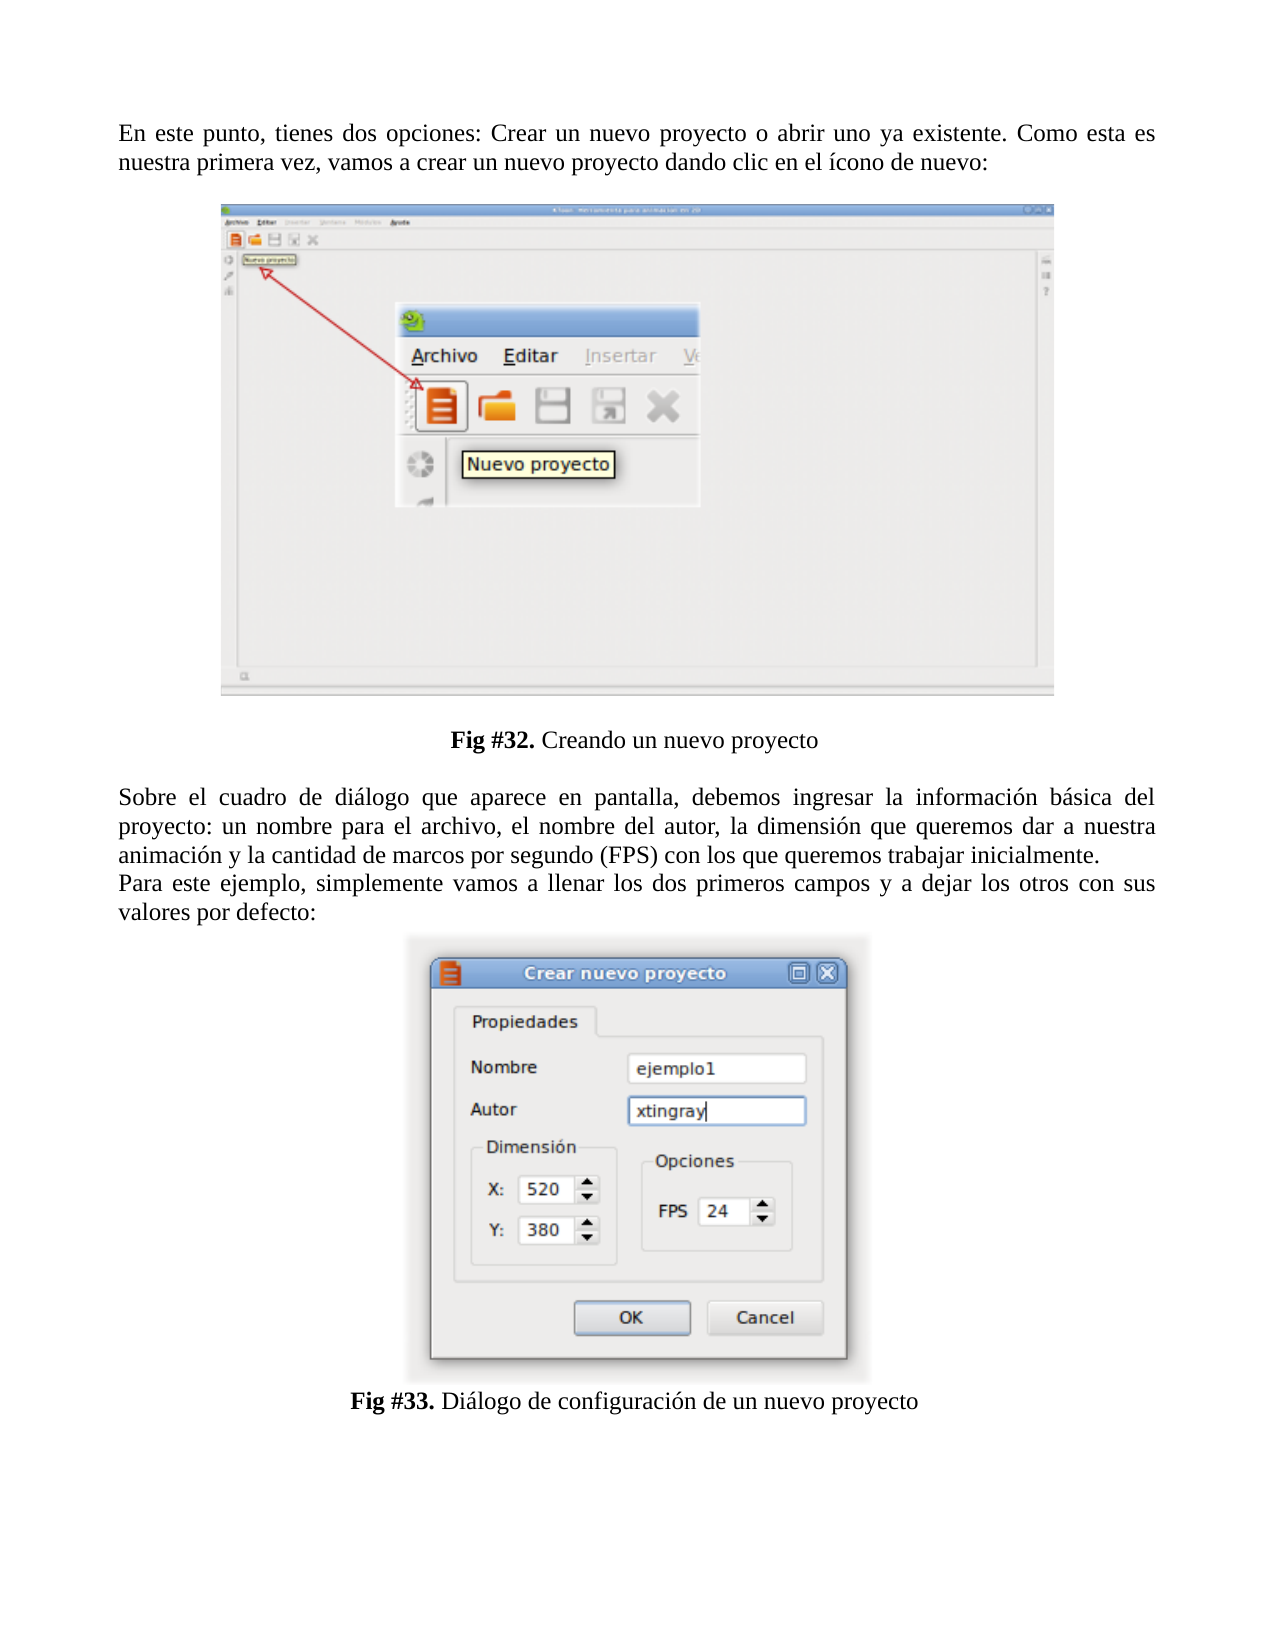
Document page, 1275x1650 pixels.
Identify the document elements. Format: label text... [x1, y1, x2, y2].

picture [220, 204, 1055, 696]
text Fig #33. Diálogo de configuración de un nuevo proyecto [118, 1386, 1157, 1415]
text En este punto, tienes dos opciones: Crear un nuevo proyecto o abrir uno ya existente. Como esta es nuestra primera vez, vamos a crear un nuevo proyecto dando clic en el ícono de nuevo: [118, 118, 1157, 176]
text Sobre el cuadro de diálogo que aparece en pantalla, debemos ingresar la información básica del proyecto: un nombre para el archivo, el nombre del autor, la dimensión que queremos dar a nuestra animación y la cantidad de marcos por segundo (FPS) con los que queremos trabajar inicialmente. [118, 782, 1157, 868]
text Para este ejemplo, simplemente vamos a llenar los dos primeros campos y a dejar los otros con sus valores por defecto: [118, 868, 1157, 926]
picture [402, 931, 873, 1385]
text Fig #32. Creando un nuevo proyecto [118, 725, 1157, 753]
